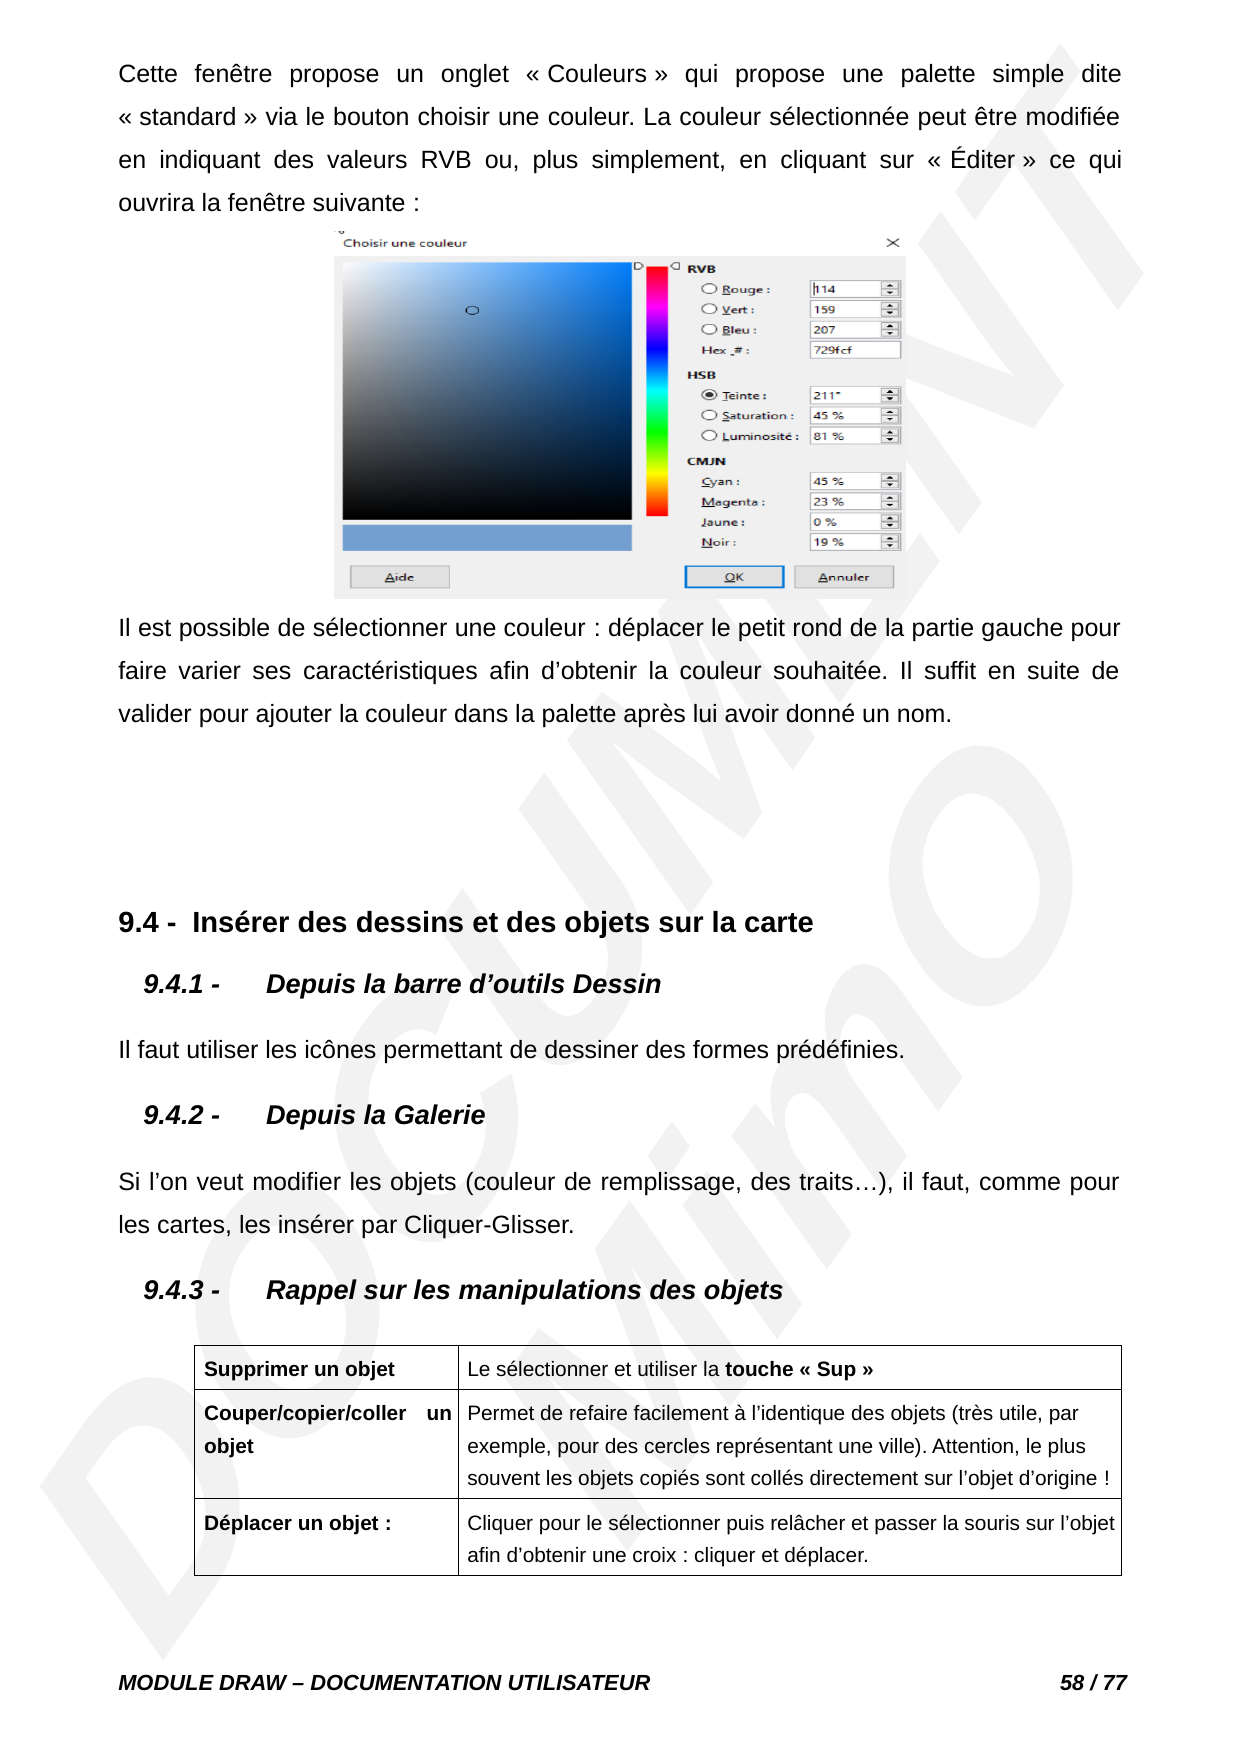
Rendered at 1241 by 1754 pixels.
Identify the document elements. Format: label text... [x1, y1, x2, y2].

table_header Supprimer un objet [195, 1346, 458, 1389]
picture [334, 231, 907, 599]
text Il faut utiliser les icônes permettant de dessiner des formes prédéfinies. [118, 1035, 1122, 1064]
table_cell Cliquer pour le sélectionner puis relâcher et passer la souris sur l’objet afin d’obtenir une croix : cliquer et déplacer. [459, 1499, 1121, 1575]
table_cell Couper/copier/coller un objet [195, 1390, 458, 1498]
subtitle Depuis la barre d’outils Dessin [143, 968, 1122, 999]
table_cell Déplacer un objet : [195, 1499, 458, 1575]
table_cell Permet de refaire facilement à l’identique des objets (très utile, par exemple, pour des cercles représentant une ville). Attention, le plus souvent les objets copiés sont collés directement sur l’objet d’origine ! [459, 1390, 1121, 1498]
text Si l’on veut modifier les objets (couleur de remplissage, des traits…), il faut, comme pour les cartes, les insérer par Cliquer-Glisser. [118, 1167, 1122, 1239]
subtitle Insérer des dessins et des objets sur la carte [118, 905, 1122, 939]
subtitle Depuis la Galerie [143, 1099, 1122, 1131]
text Cette fenêtre propose un onglet « Couleurs » qui propose une palette simple dite « standard » via le bouton choisir une couleur. La couleur sélectionnée peut être modifiée en indiquant des valeurs RVB ou, plus simplement, en cliquant sur « Éditer » ce qui ouvrira la fenêtre suivante : [118, 59, 1122, 217]
table_header Le sélectionner et utiliser la touche « Sup » [459, 1346, 1121, 1389]
text Il est possible de sélectionner une couleur : déplacer le petit rond de la partie gauche pour faire varier ses caractéristiques afin d’obtenir la couleur souhaitée. Il suffit en suite de valider pour ajouter la couleur dans la palette après lui avoir donné un nom. [118, 255, 1122, 728]
subtitle Rappel sur les manipulations des objets [143, 1274, 1122, 1305]
